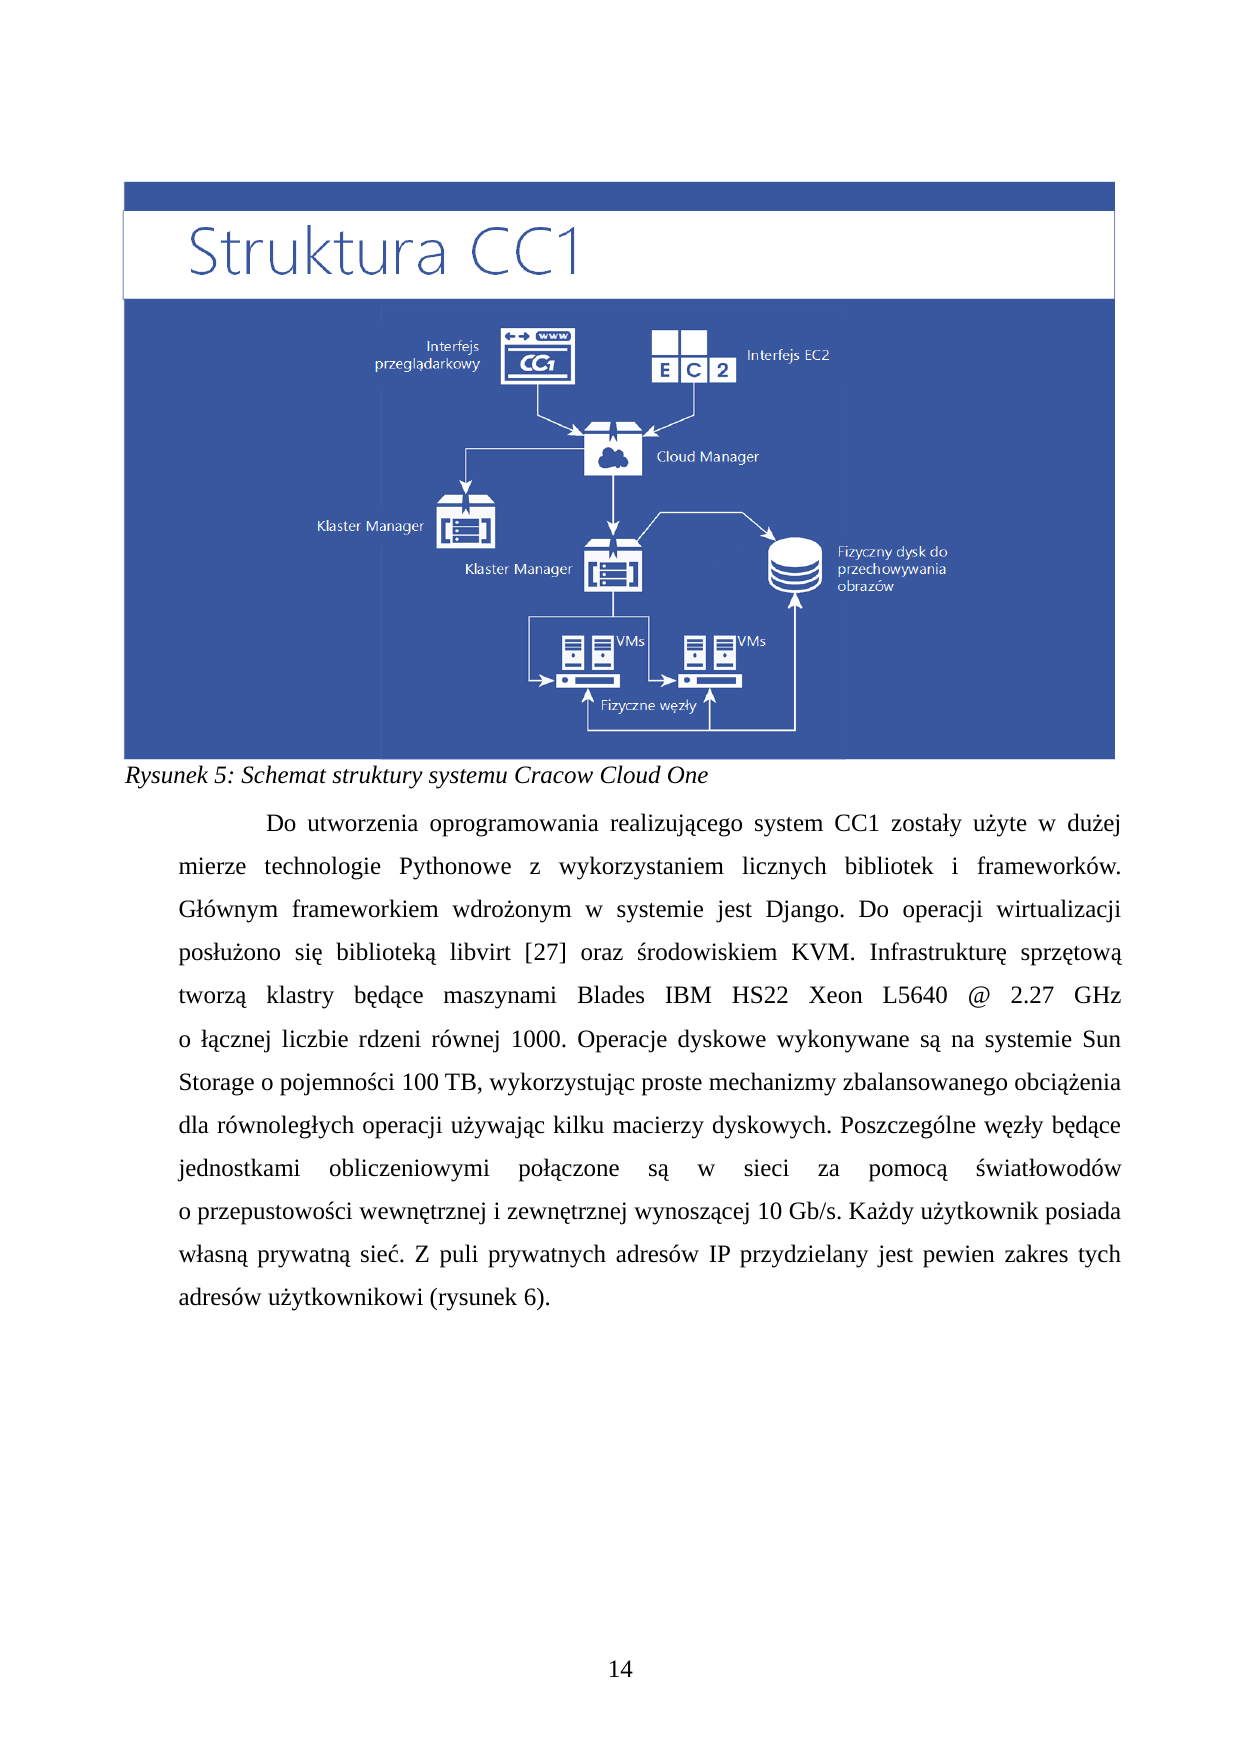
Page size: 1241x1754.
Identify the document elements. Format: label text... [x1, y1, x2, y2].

text Rysunek 5: Schemat struktury systemu Cracow Cloud One [125, 760, 1115, 789]
picture [92, 180, 1116, 760]
text Do utworzenia oprogramowania realizującego system CC1 zostały użyte w dużej mierze technologie Pythonowe z wykorzystaniem licznych bibliotek i frameworków. Głównym frameworkiem wdrożonym w systemie jest Django. Do operacji wirtualizacji posłużono się biblioteką libvirt [27] oraz środowiskiem KVM. Infrastrukturę sprzętową tworzą klastry będące maszynami Blades IBM HS22 Xeon L5640 @ 2.27 GHz o łącznej liczbie rdzeni równej 1000. Operacje dyskowe wykonywane są na systemie Sun Storage o pojemności 100 TB, wykorzystując proste mechanizmy zbalansowanego obciążenia dla równoległych operacji używając kilku macierzy dyskowych. Poszczególne węzły będące jednostkami obliczeniowymi połączone są w sieci za pomocą światłowodów o przepustowości wewnętrznej i zewnętrznej wynoszącej 10 Gb/s. Każdy użytkownik posiada własną prywatną sieć. Z puli prywatnych adresów IP przydzielany jest pewien zakres tych adresów użytkownikowi (rysunek 6). [125, 176, 1122, 1311]
